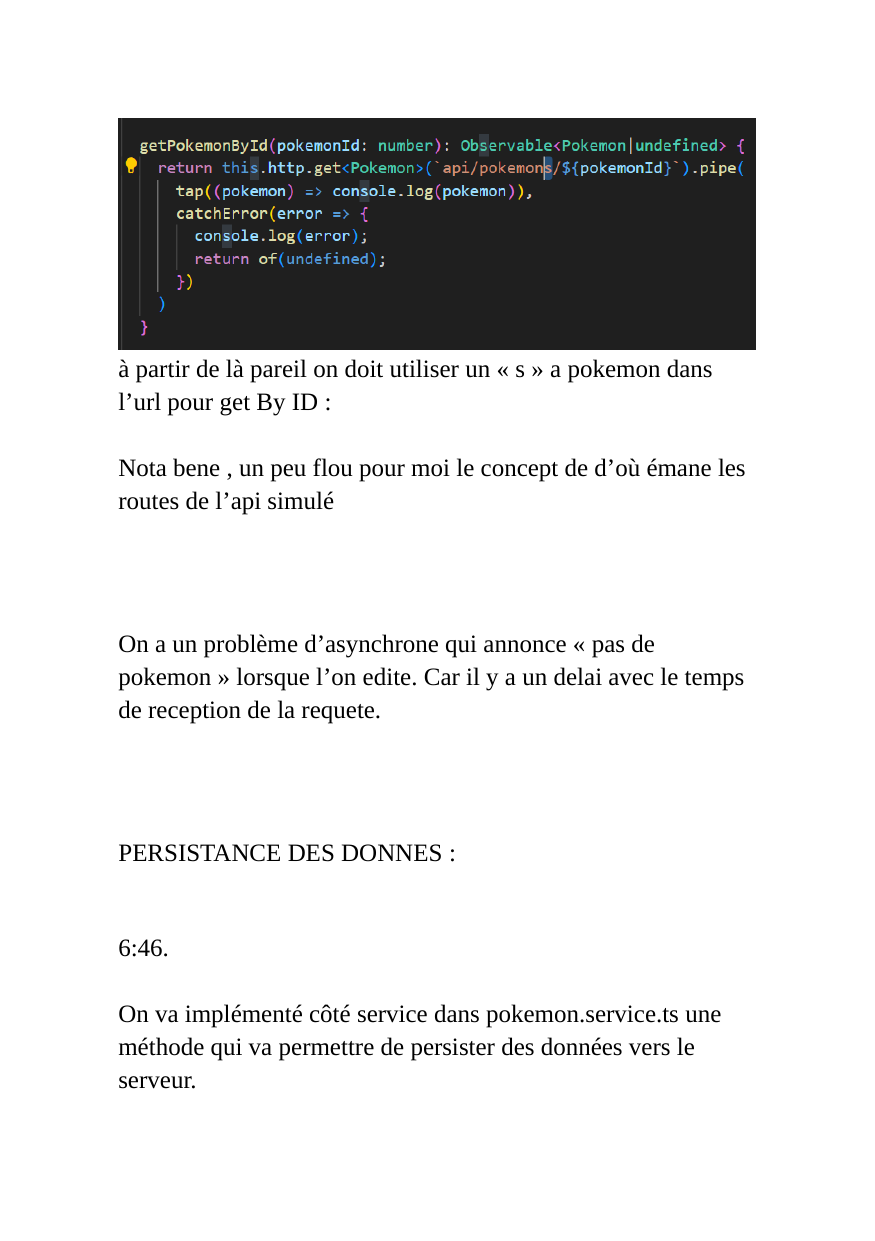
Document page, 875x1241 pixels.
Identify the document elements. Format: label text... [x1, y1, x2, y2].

text PERSISTANCE DES DONNES : [118, 838, 756, 867]
text On a un problème d’asynchrone qui annonce « pas de pokemon » lorsque l’on edite. Car il y a un delai avec le temps de reception de la requete. [118, 629, 756, 724]
picture [118, 118, 756, 350]
text à partir de là pareil on doit utiliser un « s » a pokemon dans l’url pour get By ID : Nota bene , un peu flou pour moi le concept de d’où émane les routes de l’api simulé [118, 350, 756, 515]
text 6:46. On va implémenté côté service dans pokemon.service.ts une méthode qui va permettre de persister des données vers le serveur. [118, 933, 756, 1094]
